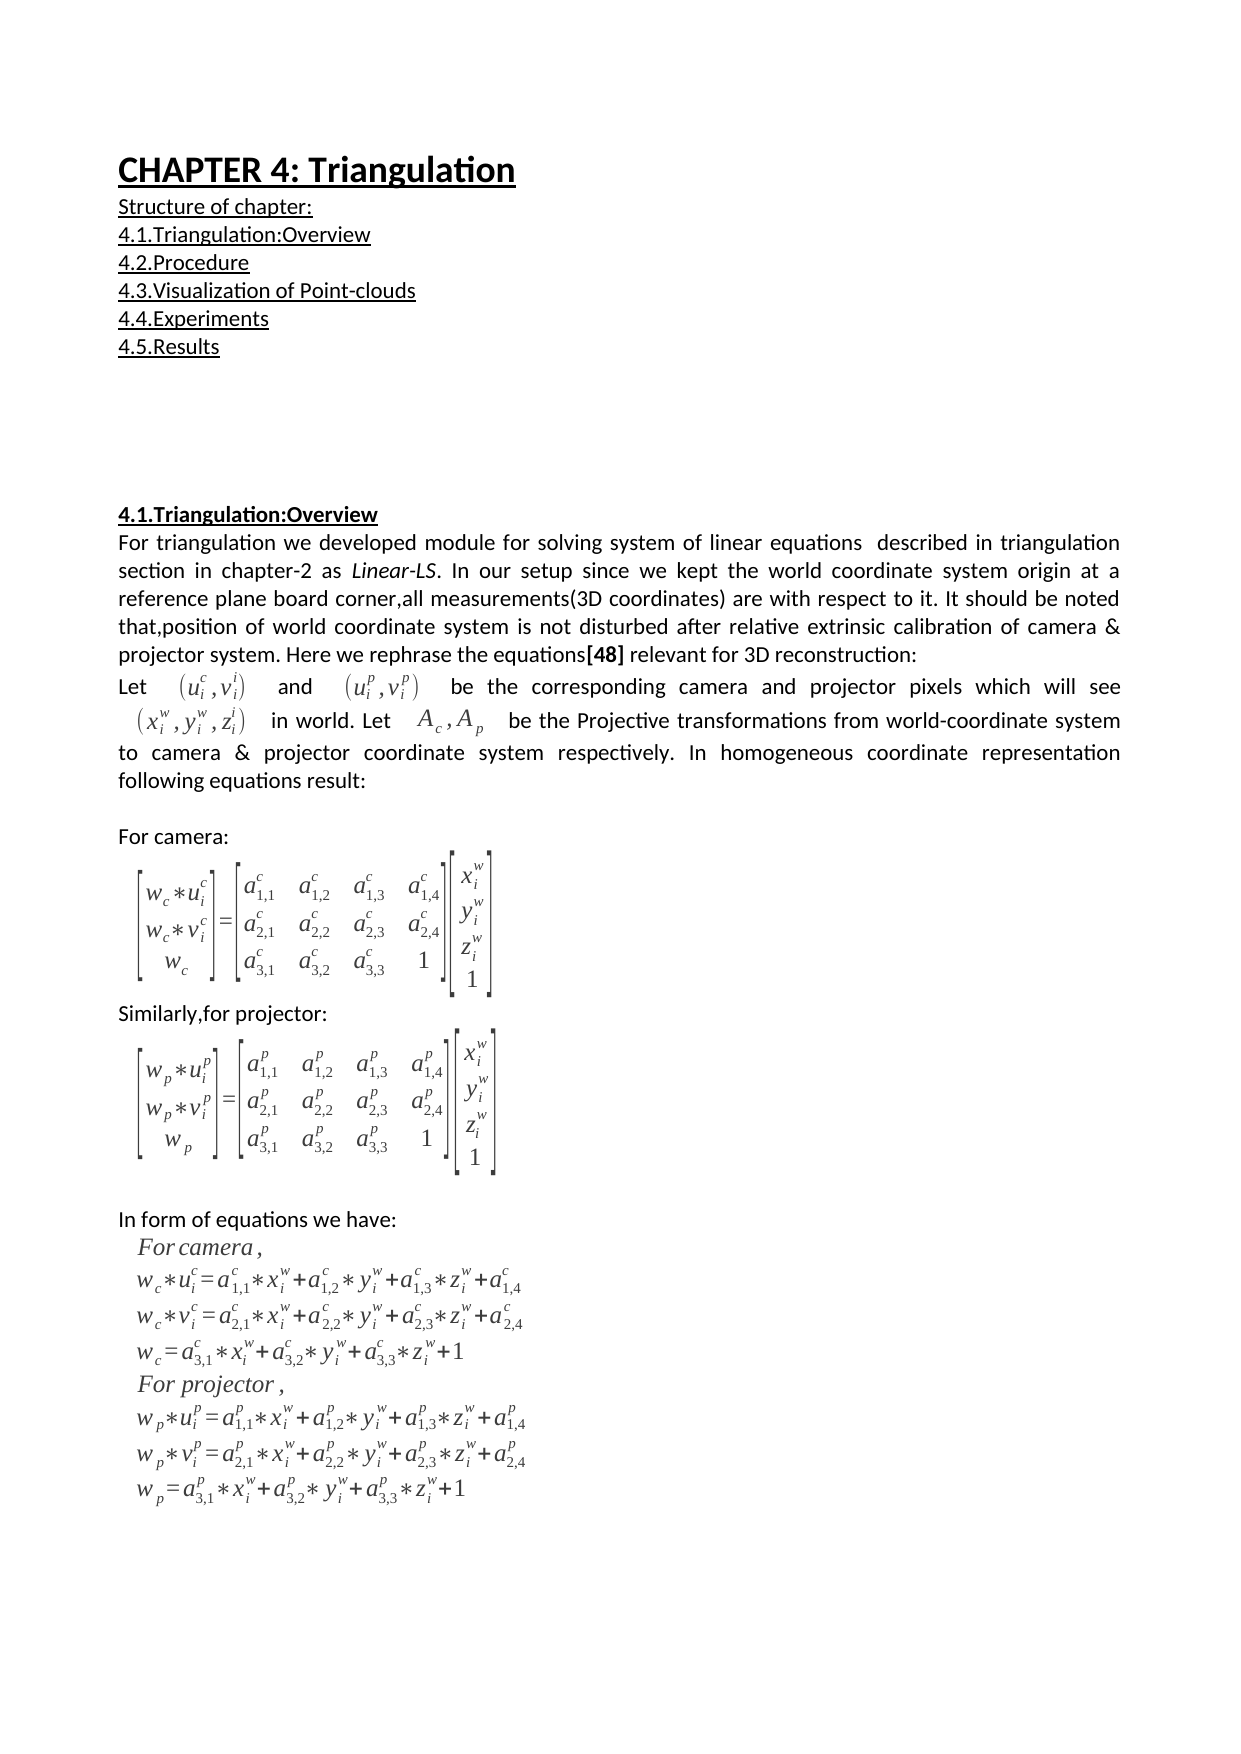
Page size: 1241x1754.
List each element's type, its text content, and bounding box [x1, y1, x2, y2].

text For camera: [118, 822, 1122, 850]
text 4.2.Procedure [118, 248, 1122, 276]
text In form of equations we have: [118, 1205, 1122, 1233]
text 4.4.Experiments [118, 304, 1122, 332]
text 4.1.Triangulation:Overview [118, 220, 1122, 248]
text Let and be the corresponding camera and projector pixels which will see in world. Let be the Projective transformations from world-coordinate system to camera & projector coordinate system respectively. In homogeneous coordinate representation following equations result: [118, 668, 1122, 794]
text 4.3.Visualization of Point-clouds [118, 276, 1122, 304]
text 4.5.Results [118, 332, 1122, 360]
text Similarly,for projector: [118, 999, 1122, 1028]
text Structure of chapter: [118, 192, 1122, 220]
text CHAPTER 4: Triangulation [118, 146, 1122, 192]
text For triangulation we developed module for solving system of linear equations described in triangulation section in chapter-2 as Linear-LS. In our setup since we kept the world coordinate system origin at a reference plane board corner,all measurements(3D coordinates) are with respect to it. It should be noted that,position of world coordinate system is not disturbed after relative extrinsic calibration of camera & projector system. Here we rephrase the equations[48] relevant for 3D reconstruction: [118, 528, 1122, 668]
text 4.1.Triangulation:Overview [118, 500, 1122, 528]
